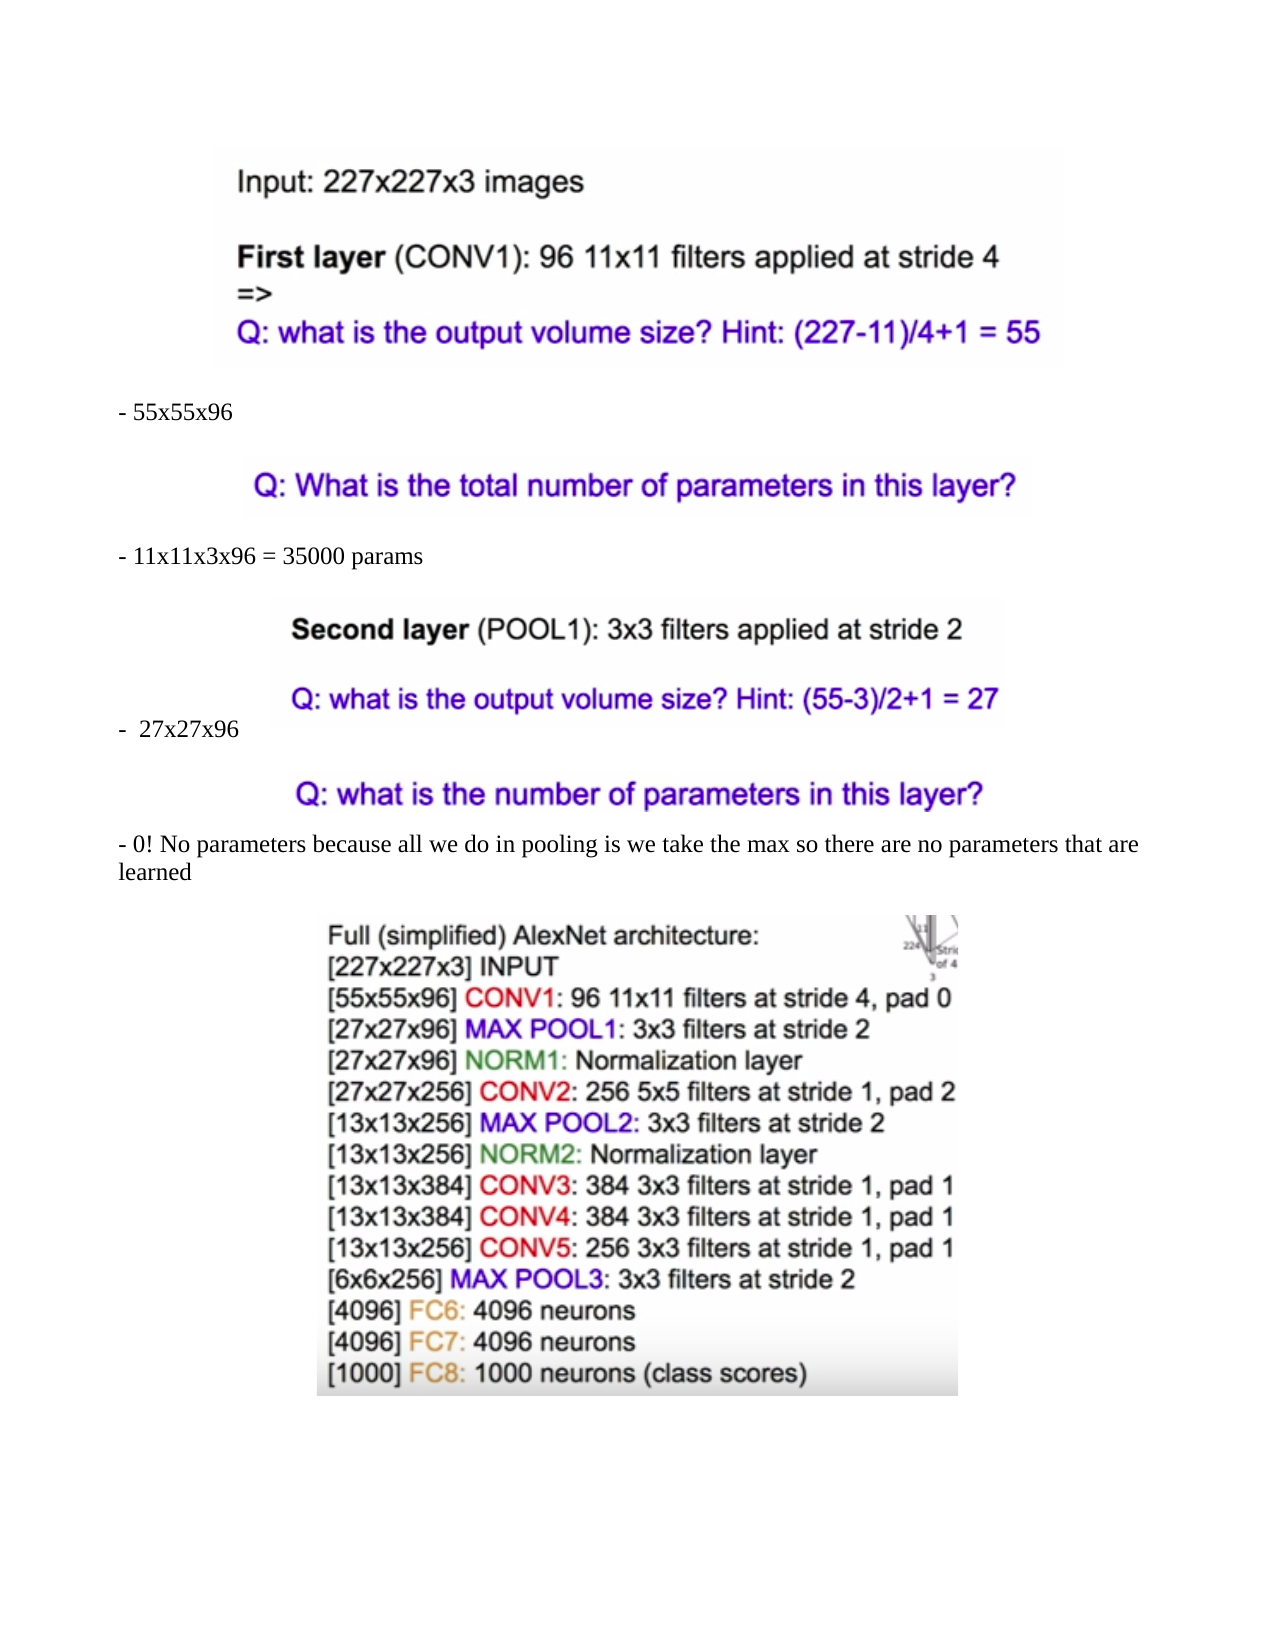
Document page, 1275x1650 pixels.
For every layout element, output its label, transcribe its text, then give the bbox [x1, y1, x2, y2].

text - 55x55x96 [118, 397, 1157, 426]
picture [288, 771, 987, 812]
picture [212, 146, 1063, 369]
picture [270, 598, 1005, 727]
text - 27x27x96 [118, 714, 1157, 742]
picture [243, 455, 1033, 518]
text - 0! No parameters because all we do in pooling is we take the max so there are no parameters that are learned [118, 829, 1157, 886]
picture [316, 915, 959, 1396]
text - 11x11x3x96 = 35000 params [118, 541, 1157, 570]
